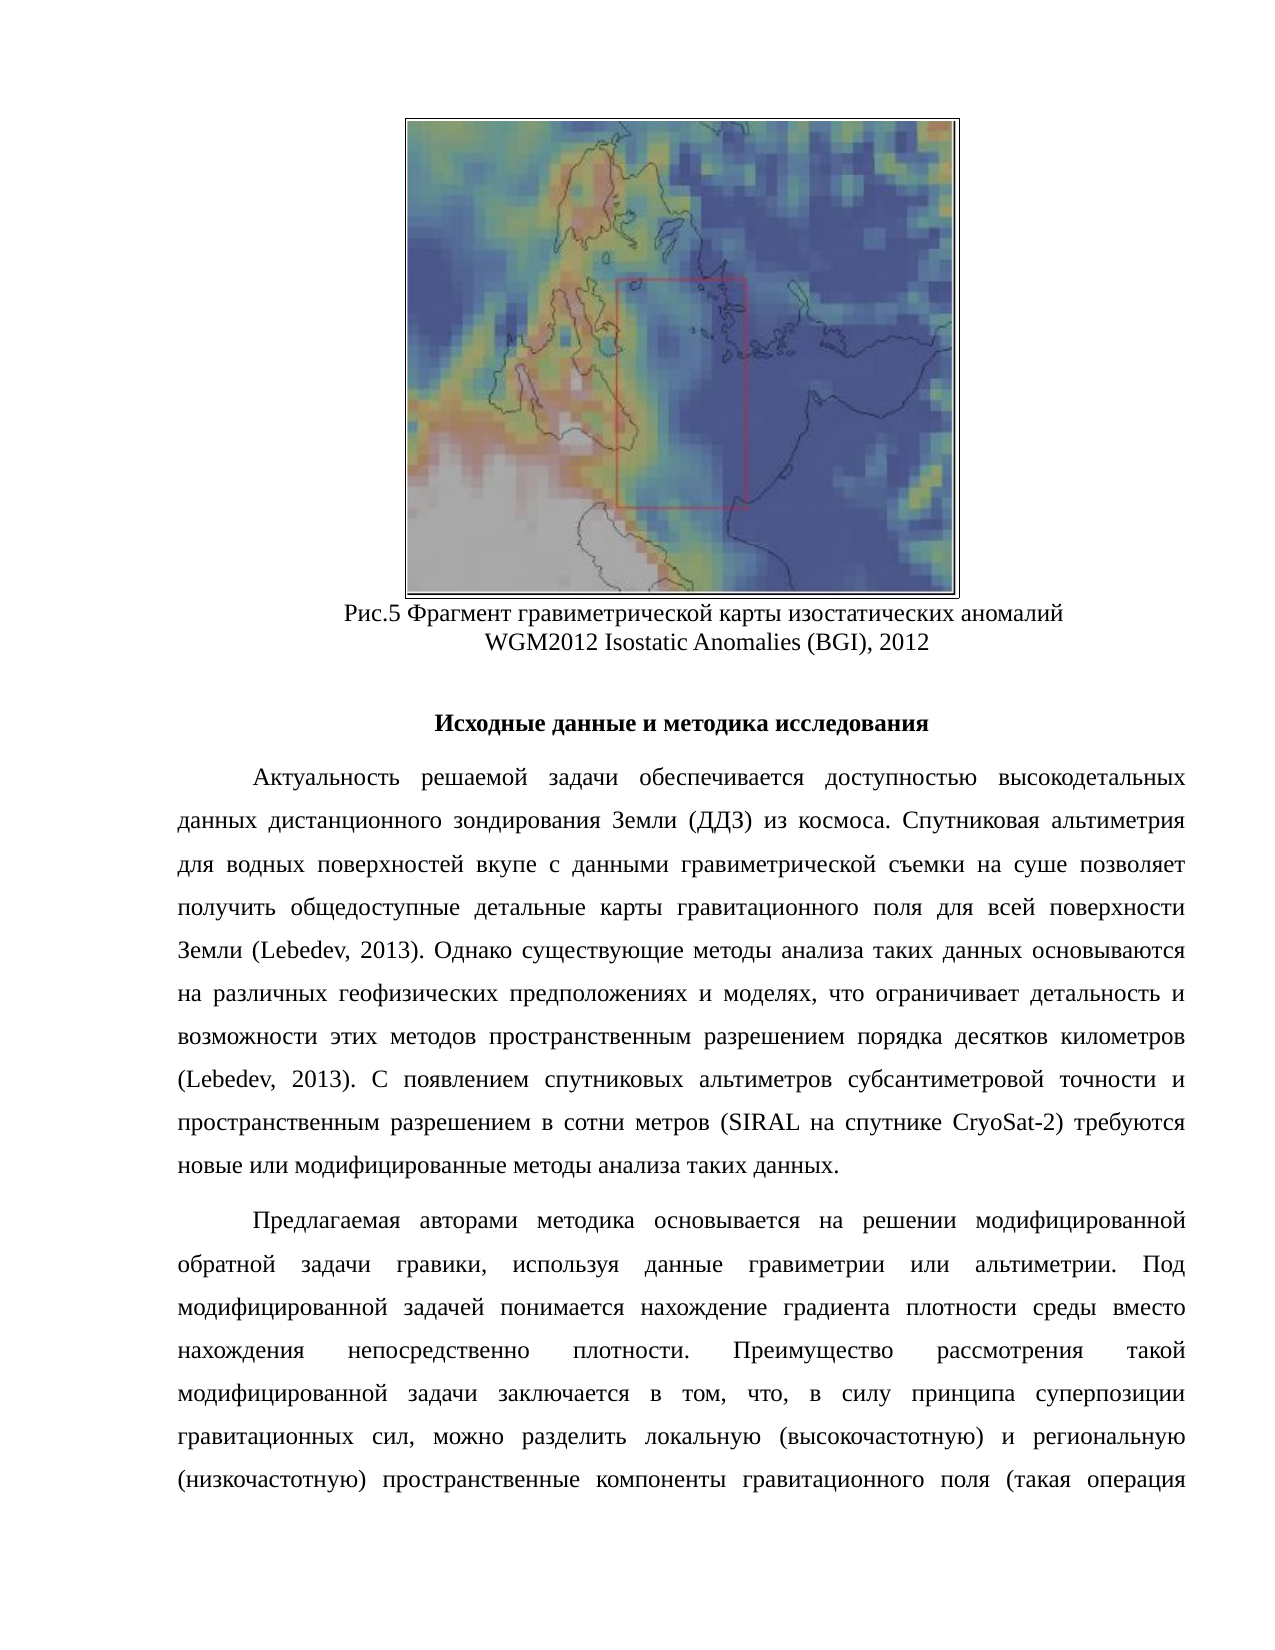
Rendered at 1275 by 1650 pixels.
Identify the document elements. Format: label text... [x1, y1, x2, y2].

text Рис.5 Фрагмент гравиметрической карты изостатических аномалий [177, 118, 1186, 627]
text Предлагаемая авторами методика основывается на решении модифицированной обратной задачи гравики, используя данные гравиметрии или альтиметрии. Под модифицированной задачей понимается нахождение градиента плотности среды вместо нахождения непосредственно плотности. Преимущество рассмотрения такой модифицированной задачи заключается в том, что, в силу принципа суперпозиции гравитационных сил, можно разделить локальную (высокочастотную) и региональную (низкочастотную) пространственные компоненты гравитационного поля (такая операция [177, 1206, 1186, 1493]
picture [407, 121, 957, 595]
text Актуальность решаемой задачи обеспечивается доступностью высокодетальных данных дистанционного зондирования Земли (ДДЗ) из космоса. Спутниковая альтиметрия для водных поверхностей вкупе с данными гравиметрической съемки на суше позволяет получить общедоступные детальные карты гравитационного поля для всей поверхности Земли (Lebedev, 2013). Однако существующие методы анализа таких данных основываются на различных геофизических предположениях и моделях, что ограничивает детальность и возможности этих методов пространственным разрешением порядка десятков километров (Lebedev, 2013). С появлением спутниковых альтиметров субсантиметровой точности и пространственным разрешением в сотни метров (SIRAL на спутнике CryoSat-2) требуются новые или модифицированные методы анализа таких данных. [177, 762, 1186, 1179]
text WGM2012 Isostatic Anomalies (BGI), 2012 [177, 627, 1186, 655]
text Исходные данные и методика исследования [177, 708, 1186, 736]
